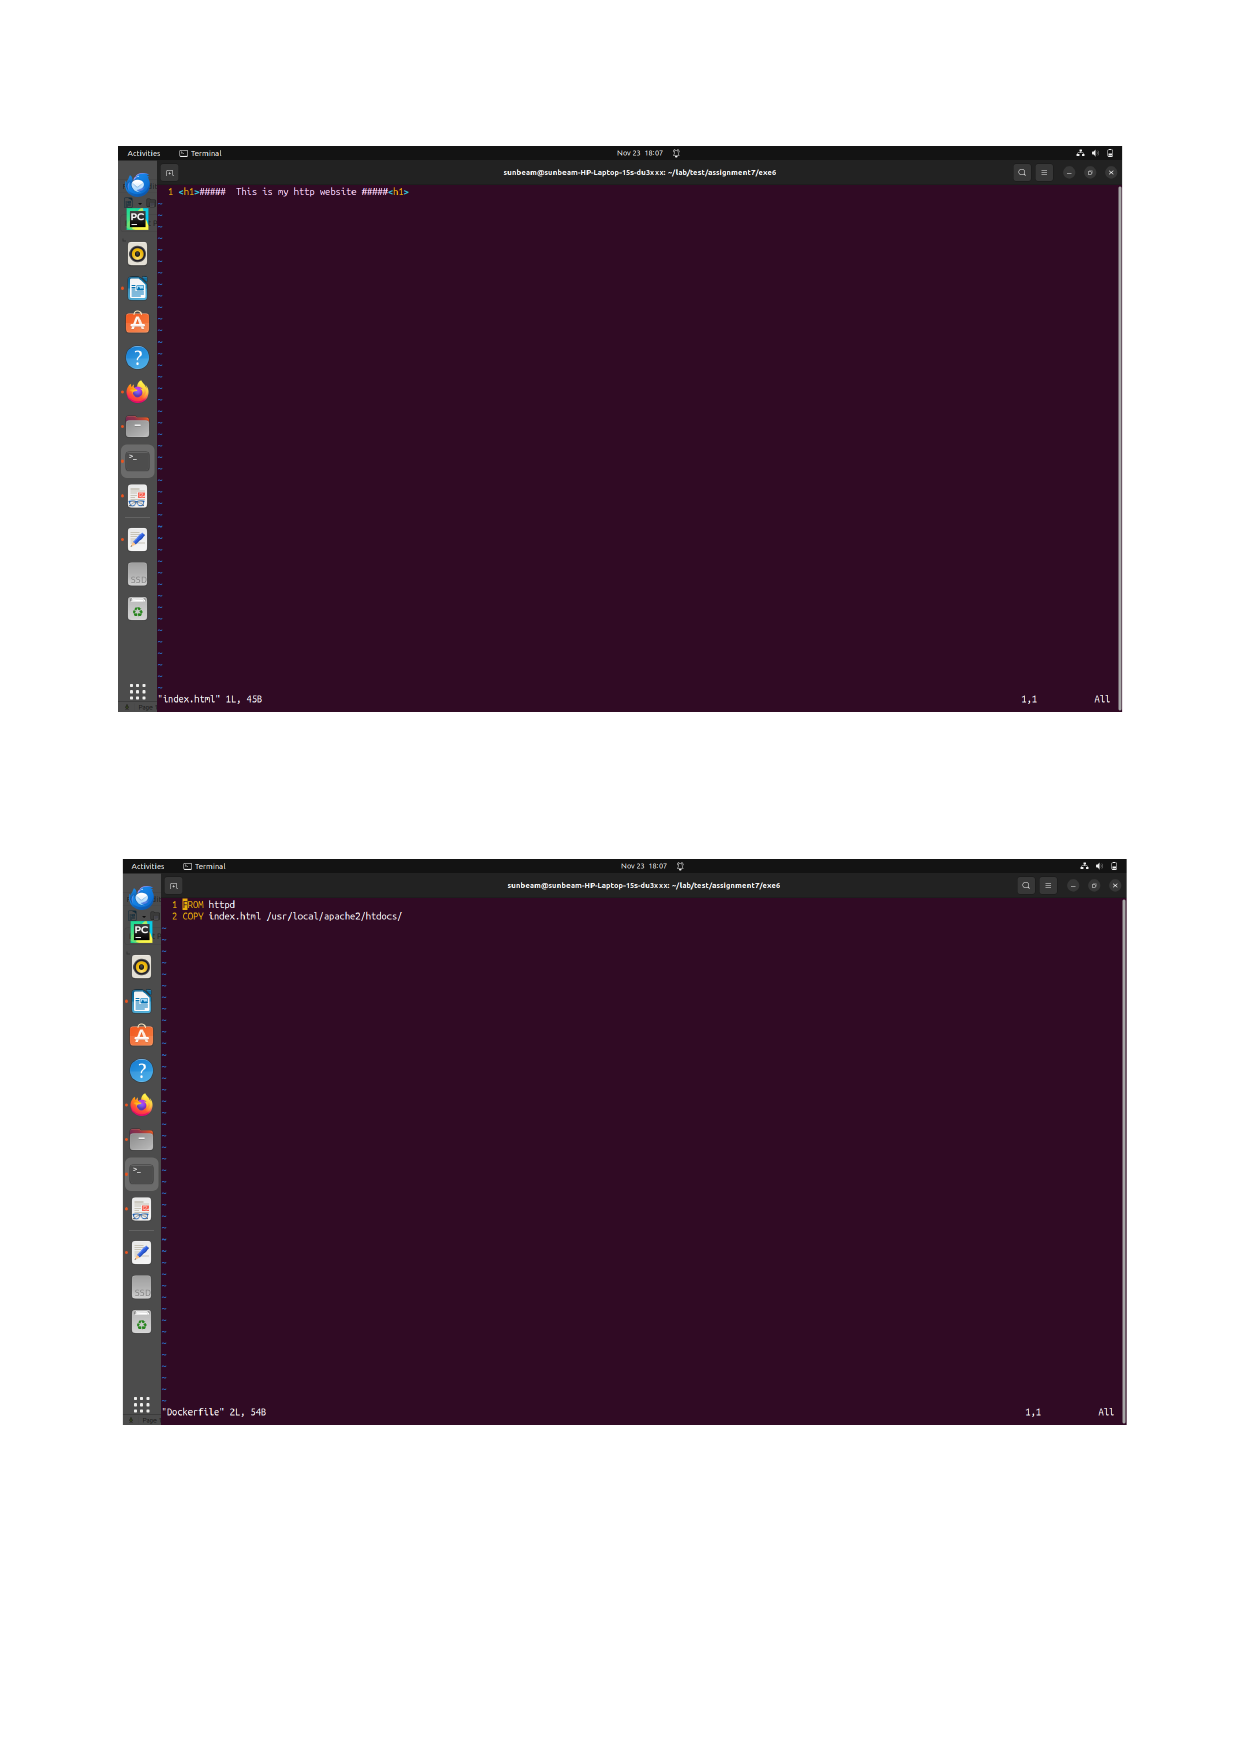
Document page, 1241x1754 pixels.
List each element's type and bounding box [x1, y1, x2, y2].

picture [118, 146, 1123, 712]
picture [122, 859, 1127, 1425]
